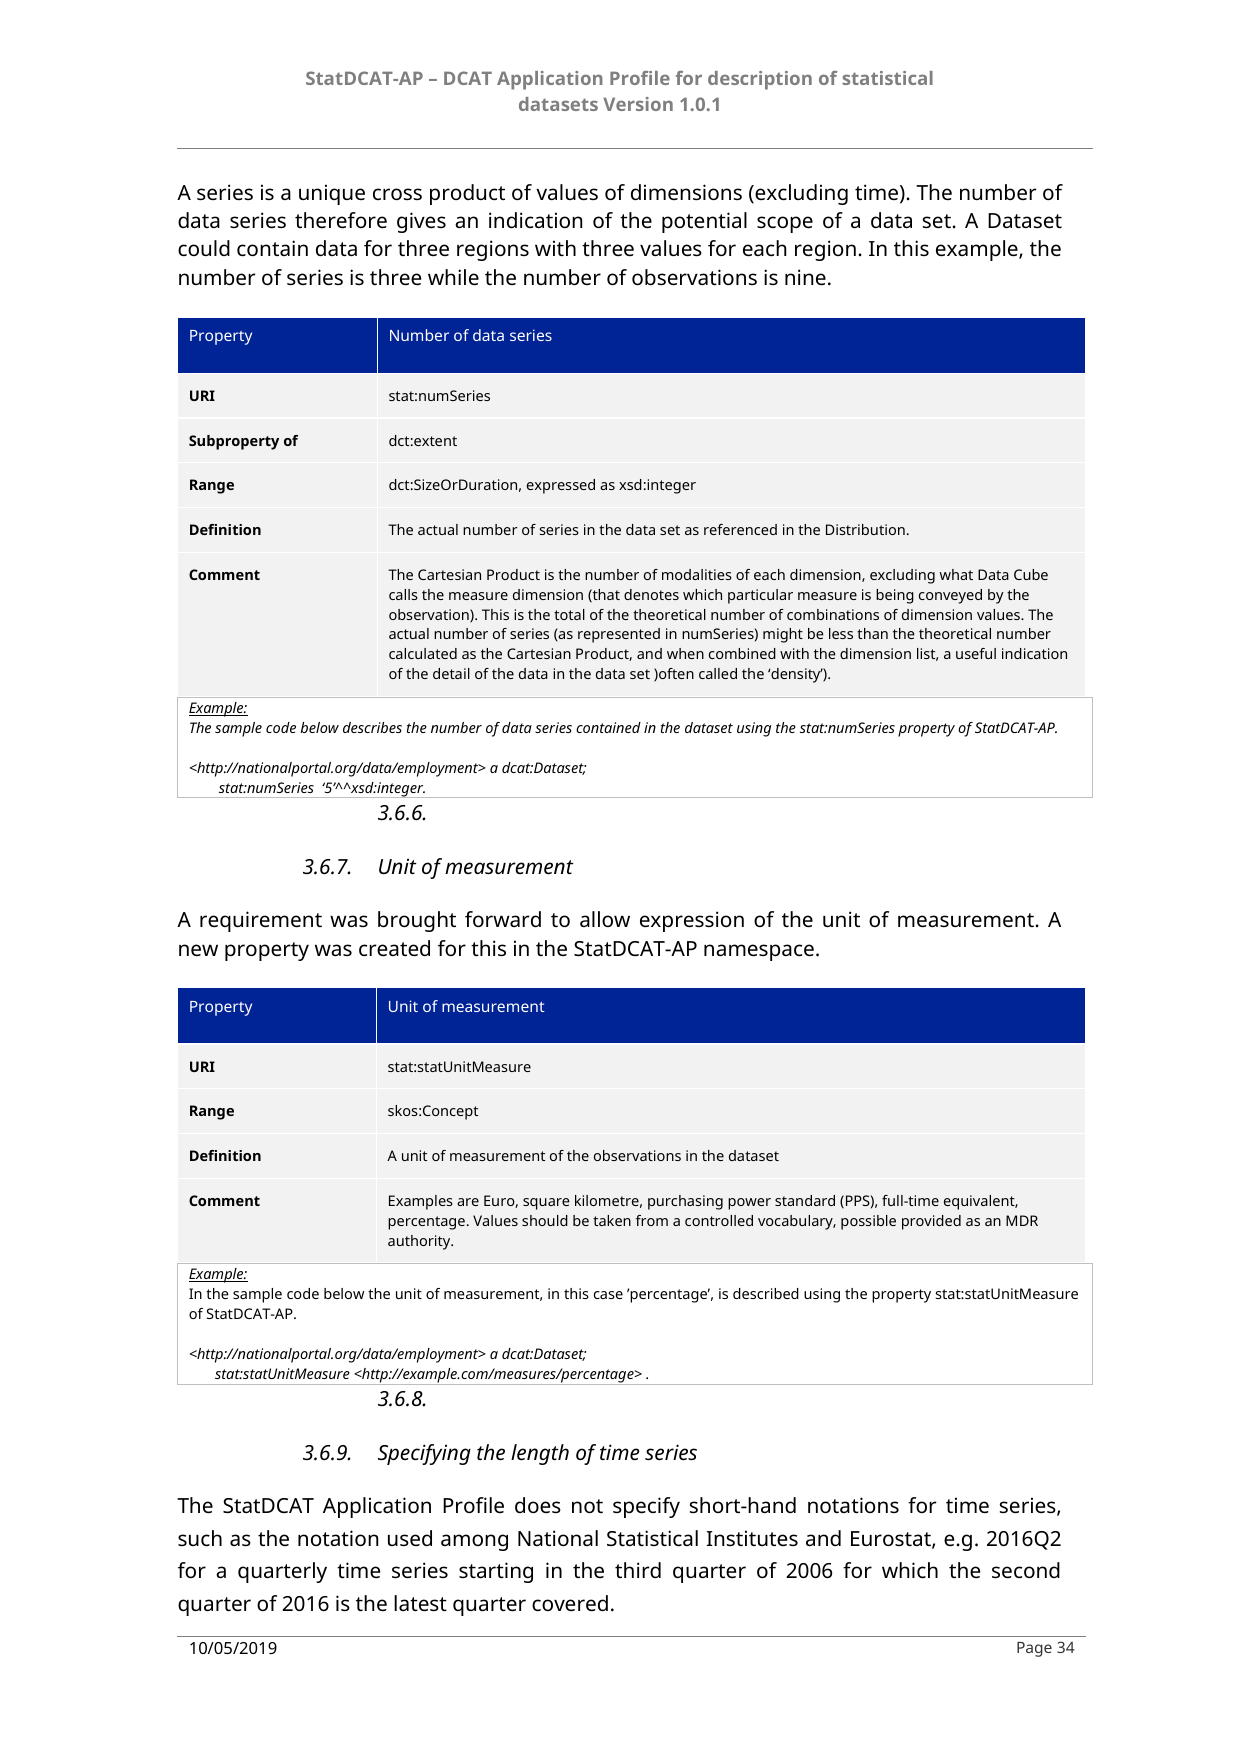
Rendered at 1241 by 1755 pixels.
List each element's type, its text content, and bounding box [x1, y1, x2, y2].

table_cell stat:numSeries [378, 374, 1085, 417]
table_header Example: The sample code below describes the number of data series contained in the dataset using the stat:numSeries property of StatDCAT-AP. <http://nationalportal.org/data/employment> a dcat:Dataset; stat:numSeries ‘5’^^xsd:integer. [178, 698, 1092, 797]
table_cell URI [178, 374, 377, 417]
subtitle Specifying the length of time series [302, 1438, 1063, 1466]
table_cell A unit of measurement of the observations in the dataset [377, 1134, 1085, 1178]
table_cell dct:SizeOrDuration, expressed as xsd:integer [378, 463, 1085, 507]
text The StatDCAT Application Profile does not specify short-hand notations for time series, such as the notation used among National Statistical Institutes and Eurostat, e.g. 2016Q2 for a quarterly time series starting in the third quarter of 2006 for which the second quarter of 2016 is the latest quarter covered. [177, 1491, 1063, 1618]
subtitle Unit of measurement [302, 852, 1063, 880]
text A series is a unique cross product of values of dimensions (excluding time). The number of data series therefore gives an indication of the potential scope of a data set. A Dataset could contain data for three regions with three values for each region. In this example, the number of series is three while the number of observations is nine. [177, 178, 1063, 291]
table_header Number of data series [378, 318, 1085, 373]
table_cell Examples are Euro, square kilometre, purchasing power standard (PPS), full-time equivalent, percentage. Values should be taken from a controlled vocabulary, possible provided as an MDR authority. [377, 1179, 1085, 1262]
table_header Example: In the sample code below the unit of measurement, in this case ’percentage’, is described using the property stat:statUnitMeasure of StatDCAT-AP. <http://nationalportal.org/data/employment> a dcat:Dataset; stat:statUnitMeasure <http://example.com/measures/percentage> . [178, 1264, 1092, 1383]
table_cell URI [178, 1045, 376, 1088]
table_cell Subproperty of [178, 419, 377, 462]
table_header Property [178, 318, 377, 373]
table_cell skos:Concept [377, 1089, 1085, 1133]
table_cell The Cartesian Product is the number of modalities of each dimension, excluding what Data Cube calls the measure dimension (that denotes which particular measure is being conveyed by the observation). This is the total of the theoretical number of combinations of dimension values. The actual number of series (as represented in numSeries) might be less than the theoretical number calculated as the Cartesian Product, and when combined with the dimension list, a useful indication of the detail of the data in the data set )often called the ‘density’). [378, 553, 1085, 696]
table_header Property [178, 988, 376, 1043]
table_cell Definition [178, 508, 377, 552]
table_cell Range [178, 463, 377, 507]
table_cell dct:extent [378, 419, 1085, 462]
table_cell Definition [178, 1134, 376, 1178]
table_header Unit of measurement [377, 988, 1085, 1043]
table_cell stat:statUnitMeasure [377, 1045, 1085, 1088]
table_cell Comment [178, 1179, 376, 1262]
table_cell Comment [178, 553, 377, 696]
text A requirement was brought forward to allow expression of the unit of measurement. A new property was created for this in the StatDCAT-AP namespace. [177, 905, 1063, 962]
table_cell Range [178, 1089, 376, 1133]
table_cell The actual number of series in the data set as referenced in the Distribution. [378, 508, 1085, 552]
